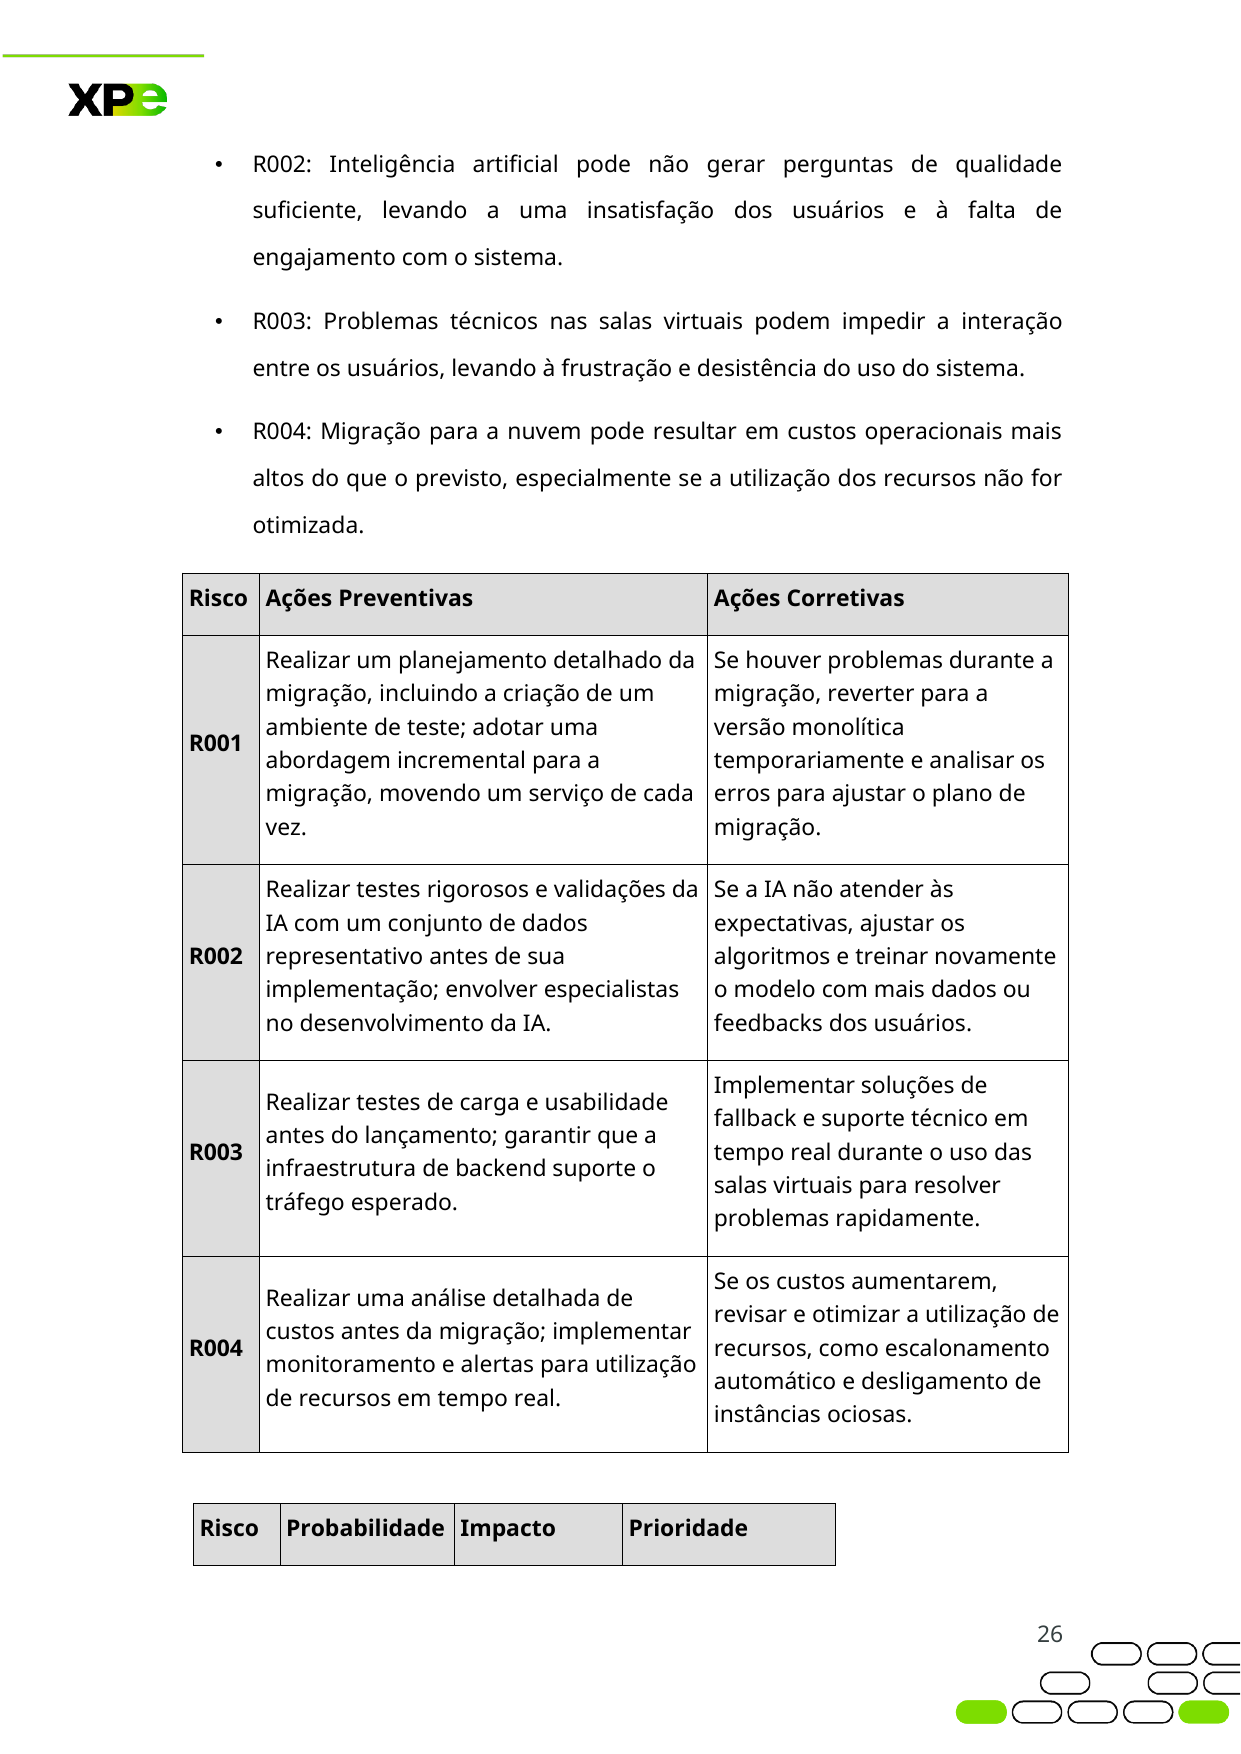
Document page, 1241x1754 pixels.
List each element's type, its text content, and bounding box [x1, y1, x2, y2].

picture [955, 1642, 1241, 1724]
table_cell R002 [183, 865, 259, 1060]
table_cell R004 [183, 1257, 259, 1452]
table_header Probabilidade [281, 1504, 454, 1565]
list R003: Problemas técnicos nas salas virtuais podem impedir a interação entre os usuários, levando à frustração e desistência do uso do sistema. [215, 305, 1063, 383]
table_header Prioridade [623, 1504, 835, 1565]
table_header Ações Corretivas [708, 574, 1068, 635]
list R002: Inteligência artificial pode não gerar perguntas de qualidade suficiente, levando a uma insatisfação dos usuários e à falta de engajamento com o sistema. [215, 148, 1063, 273]
table_header Risco [183, 574, 259, 635]
list R004: Migração para a nuvem pode resultar em custos operacionais mais altos do que o previsto, especialmente se a utilização dos recursos não for otimizada. [215, 415, 1063, 540]
table_cell R003 [183, 1061, 259, 1256]
table_header Ações Preventivas [260, 574, 707, 635]
table_cell Realizar testes rigorosos e validações da IA com um conjunto de dados representativo antes de sua implementação; envolver especialistas no desenvolvimento da IA. [260, 865, 707, 1060]
table_cell Se os custos aumentarem, revisar e otimizar a utilização de recursos, como escalonamento automático e desligamento de instâncias ociosas. [708, 1257, 1068, 1452]
table_cell Se houver problemas durante a migração, reverter para a versão monolítica temporariamente e analisar os erros para ajustar o plano de migração. [708, 636, 1068, 864]
table_cell Realizar testes de carga e usabilidade antes do lançamento; garantir que a infraestrutura de backend suporte o tráfego esperado. [260, 1061, 707, 1256]
table_cell Se a IA não atender às expectativas, ajustar os algoritmos e treinar novamente o modelo com mais dados ou feedbacks dos usuários. [708, 865, 1068, 1060]
table_cell Realizar uma análise detalhada de custos antes da migração; implementar monitoramento e alertas para utilização de recursos em tempo real. [260, 1257, 707, 1452]
table_header Impacto [455, 1504, 622, 1565]
table_cell Realizar um planejamento detalhado da migração, incluindo a criação de um ambiente de teste; adotar uma abordagem incremental para a migração, movendo um serviço de cada vez. [260, 636, 707, 864]
table_cell R001 [183, 636, 259, 864]
table_cell Implementar soluções de fallback e suporte técnico em tempo real durante o uso das salas virtuais para resolver problemas rapidamente. [708, 1061, 1068, 1256]
picture [2, 51, 205, 148]
table_header Risco [194, 1504, 280, 1565]
